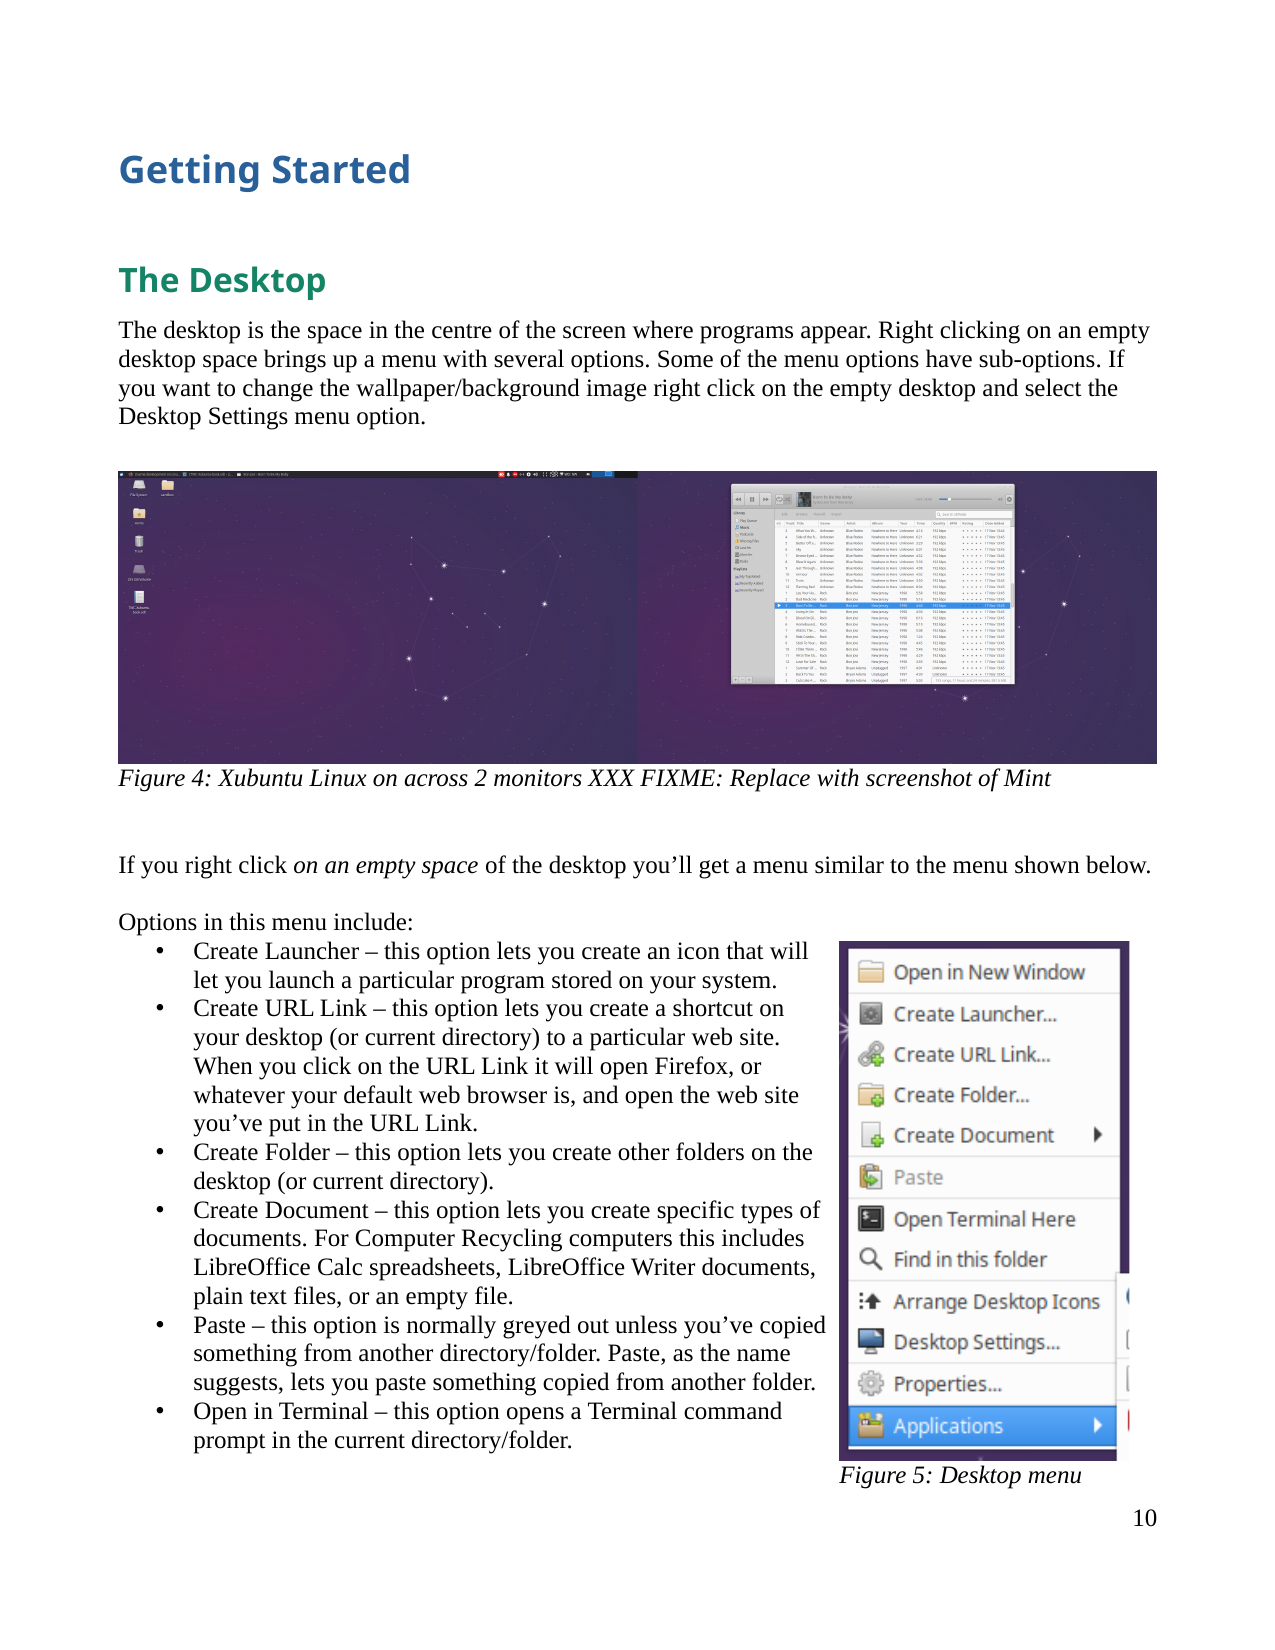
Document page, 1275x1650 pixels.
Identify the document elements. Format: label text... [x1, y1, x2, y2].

picture [118, 471, 1157, 764]
text If you right click on an empty space of the desktop you’ll get a menu similar to the menu shown below. [118, 850, 1157, 878]
text The desktop is the space in the centre of the screen where programs appear. Right clicking on an empty desktop space brings up a menu with several options. Some of the menu options have sub-options. If you want to change the wallpaper/background image right click on the empty desktop and select the Desktop Settings menu option. [118, 315, 1157, 430]
subtitle The Desktop [118, 257, 1157, 303]
text Figure 4: Xubuntu Linux on across 2 monitors XXX FIXME: Replace with screenshot of Mint [118, 764, 1157, 792]
list Create Folder – this option lets you create other folders on the desktop (or current directory). [156, 1137, 839, 1195]
list Open in Terminal – this option opens a Terminal command prompt in the current directory/folder. [156, 1396, 839, 1453]
list Create Launcher – this option lets you create an icon that will let you launch a particular program stored on your system. [156, 936, 839, 993]
list Create URL Link – this option lets you create a shortcut on your desktop (or current directory) to a particular web site. When you click on the URL Link it will open Firefox, or whatever your default web browser is, and open the web site you’ve put in the URL Link. [156, 993, 839, 1137]
text Figure 5: Desktop menu [839, 1461, 1129, 1489]
list Create Document – this option lets you create specific types of documents. For Computer Recycling computers this includes LibreOffice Calc spreadsheets, LibreOffice Writer documents, plain text files, or an empty file. [156, 1195, 839, 1310]
list Paste – this option is normally greyed out unless you’ve copied something from another directory/folder. Paste, as the name suggests, lets you paste something copied from another folder. [156, 1310, 839, 1396]
picture [839, 941, 1130, 1461]
text Options in this menu include: [118, 907, 1157, 941]
subtitle Getting Started [118, 143, 1157, 195]
